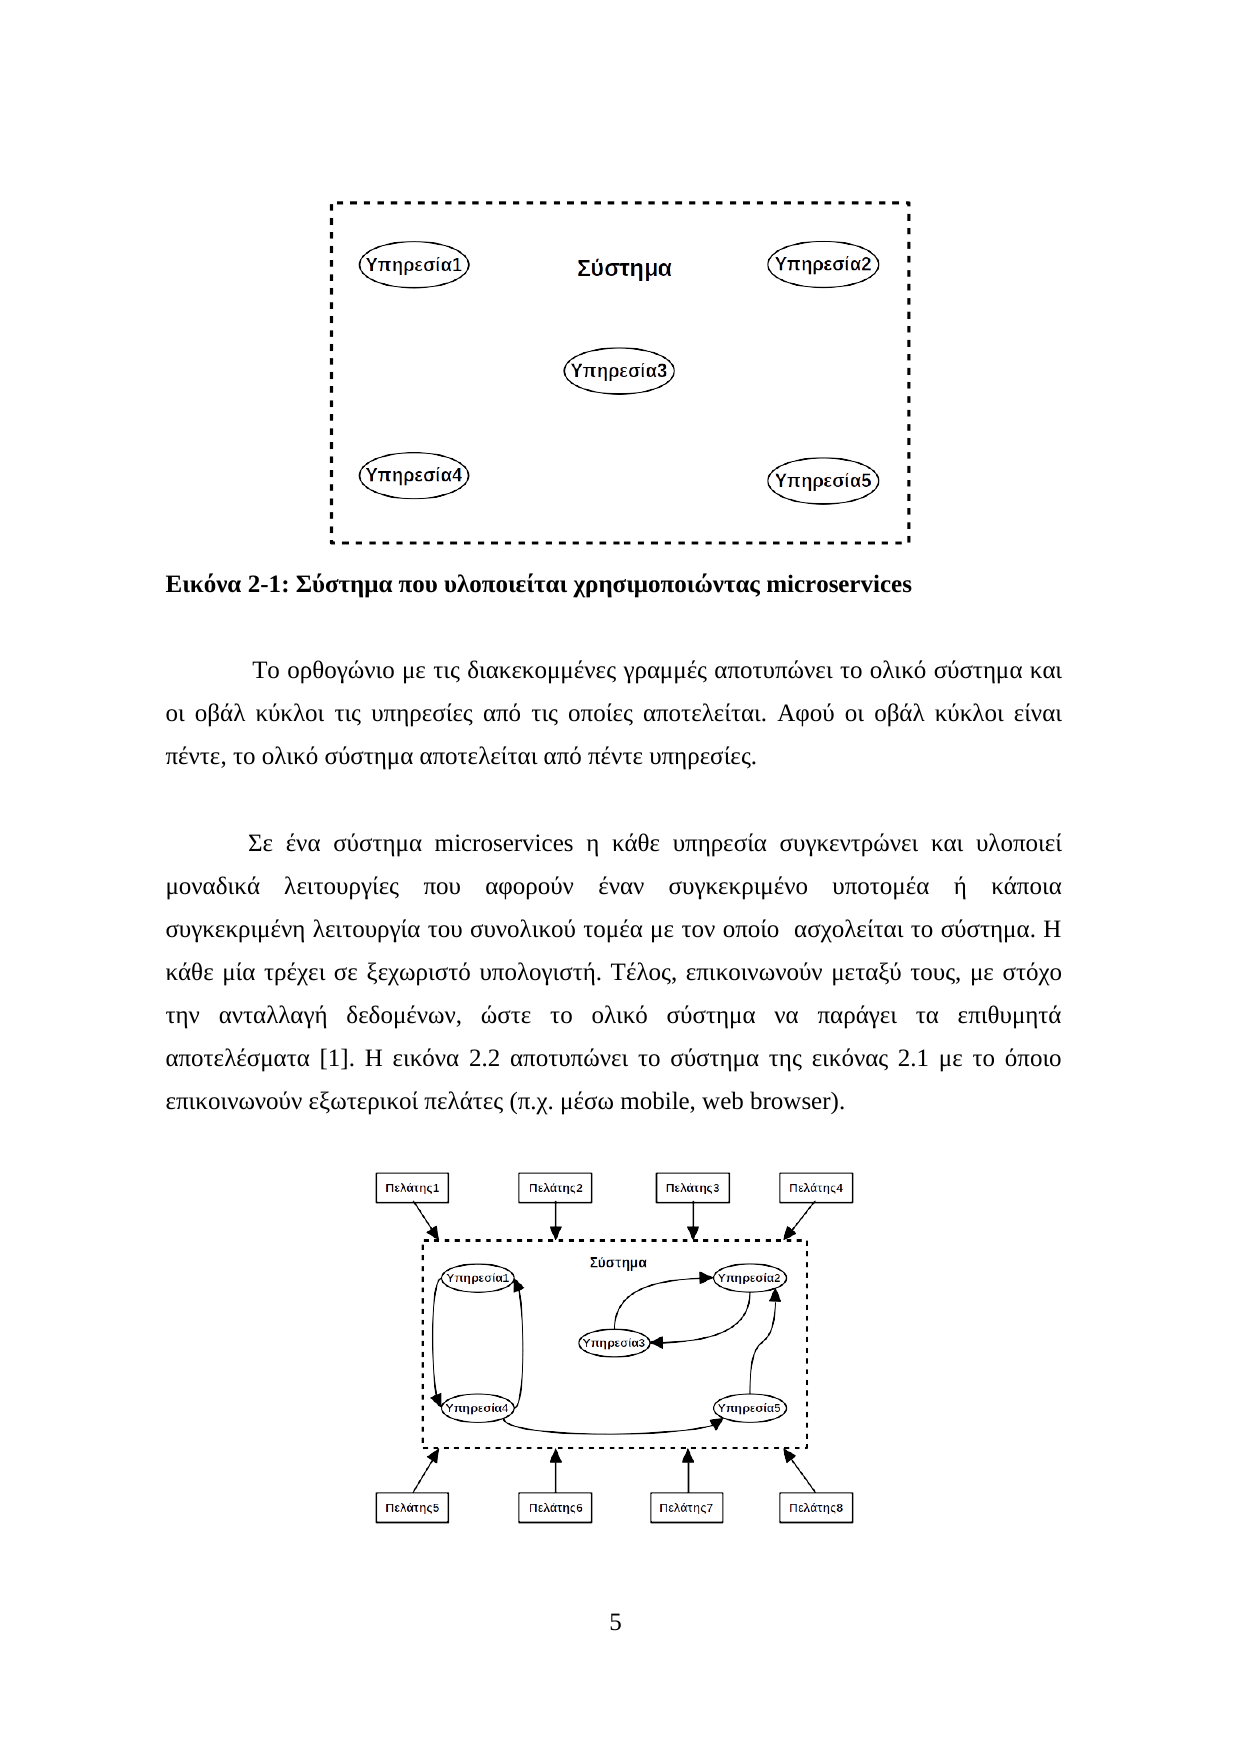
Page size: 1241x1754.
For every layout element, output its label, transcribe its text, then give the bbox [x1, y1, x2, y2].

picture [161, 1166, 1060, 1529]
text Το ορθογώνιο με τις διακεκομμένες γραμμές αποτυπώνει το ολικό σύστημα και οι οβάλ κύκλοι τις υπηρεσίες από τις οποίες αποτελείται. Αφού οι οβάλ κύκλοι είναι πέντε, το ολικό σύστημα αποτελείται από πέντε υπηρεσίες. [165, 655, 1063, 770]
text Εικόνα 2-1: Σύστημα που υλοποιείται χρησιμοποιώντας microservices [165, 555, 1063, 598]
picture [165, 190, 1063, 555]
text Σε ένα σύστημα microservices η κάθε υπηρεσία συγκεντρώνει και υλοποιεί μοναδικά λειτουργίες που αφορούν έναν συγκεκριμένο υποτομέα ή κάποια συγκεκριμένη λειτουργία του συνολικού τομέα με τον οποίο ασχολείται το σύστημα. Η κάθε μία τρέχει σε ξεχωριστό υπολογιστή. Τέλος, επικοινωνούν μεταξύ τους, με στόχο την ανταλλαγή δεδομένων, ώστε το ολικό σύστημα να παράγει τα επιθυμητά αποτελέσματα [1]. Η εικόνα 2.2 αποτυπώνει το σύστημα της εικόνας 2.1 με το όποιο επικοινωνούν εξωτερικοί πελάτες (π.χ. μέσω mobile, web browser). [165, 828, 1063, 1115]
